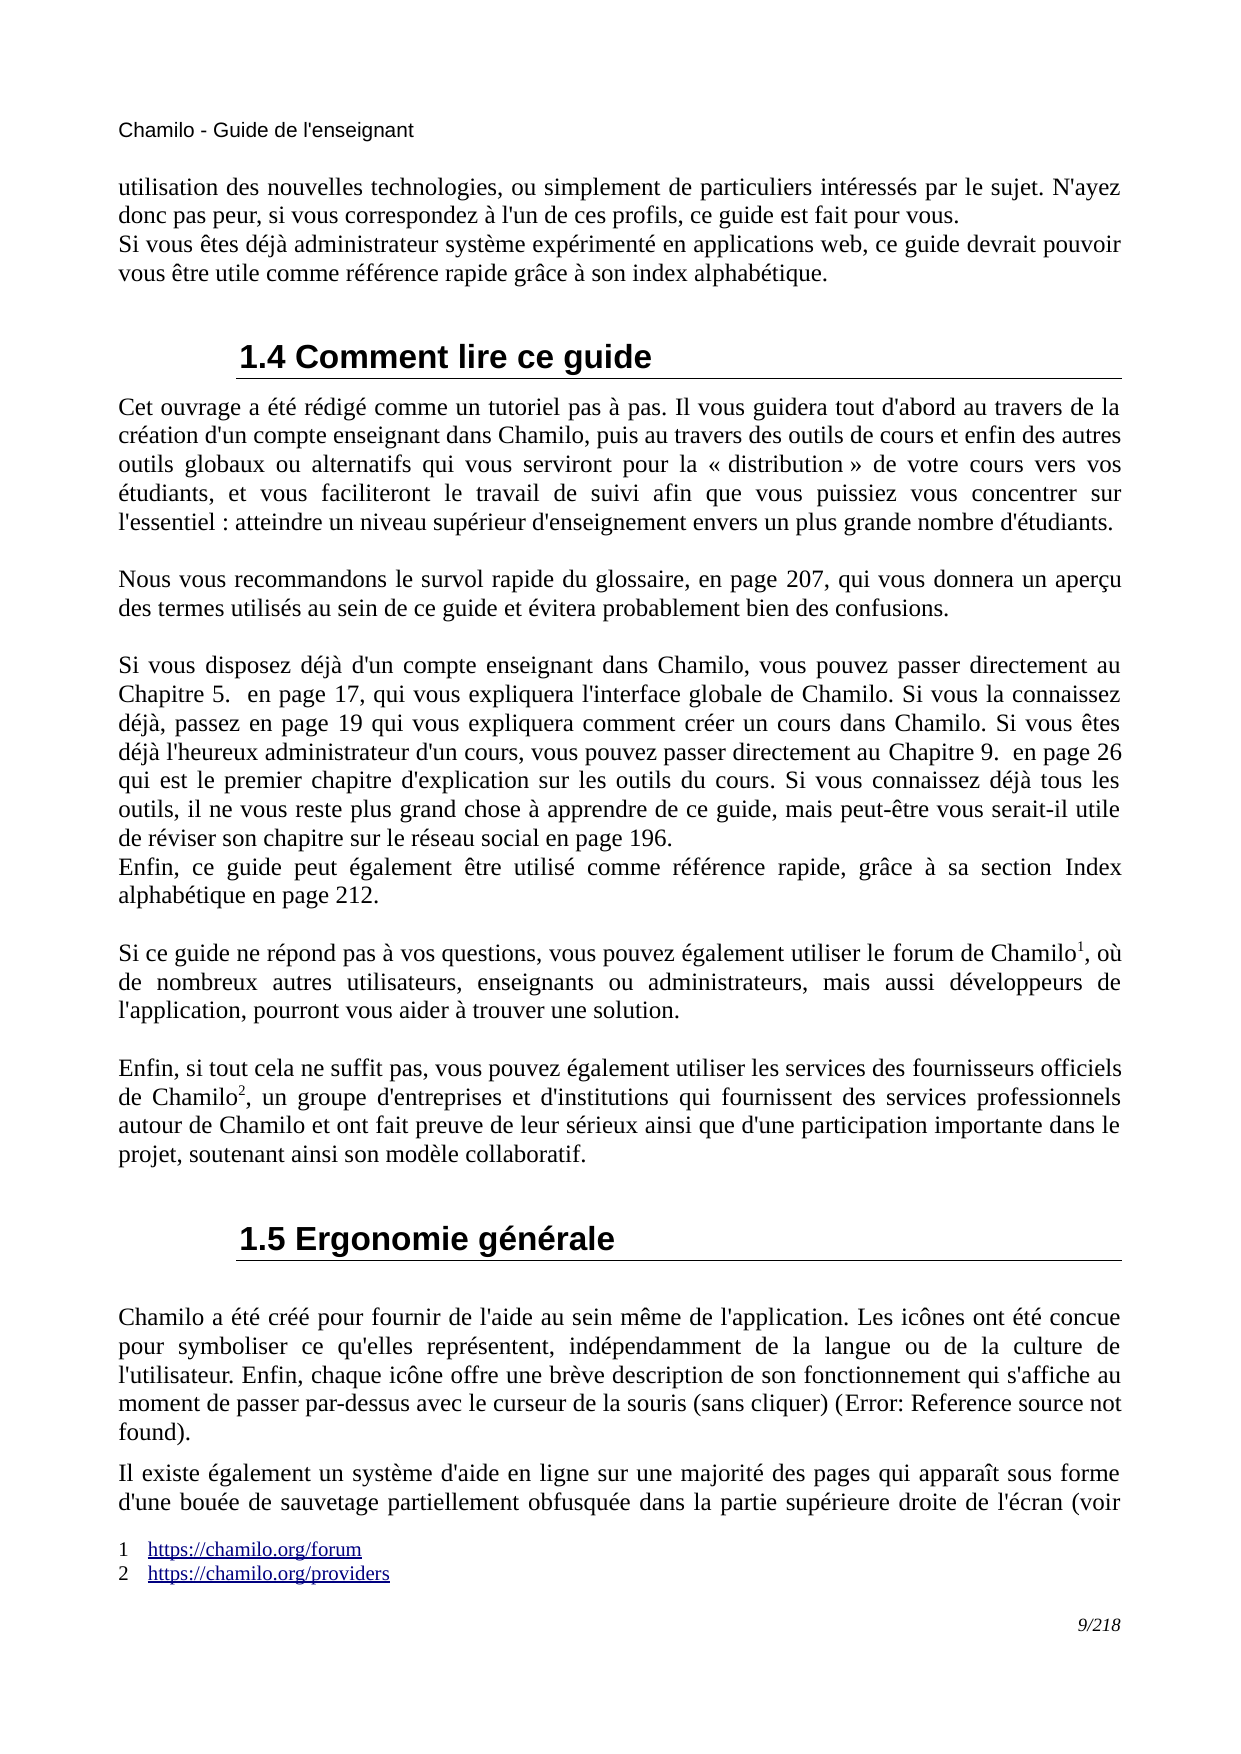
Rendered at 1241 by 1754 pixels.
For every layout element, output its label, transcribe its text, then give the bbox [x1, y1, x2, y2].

text Enfin, ce guide peut également être utilisé comme référence rapide, grâce à sa section Index alphabétique en page 213. [118, 852, 1122, 909]
subtitle Comment lire ce guide [236, 334, 1122, 378]
text Chamilo a été créé pour fournir de l'aide au sein même de l'application. Les icônes ont été concue pour symboliser ce qu'elles représentent, indépendamment de la langue ou de la culture de l'utilisateur. Enfin, chaque icône offre une brève description de son fonctionnement qui s'affiche au moment de passer par-dessus avec le curseur de la souris (sans cliquer) (Erreur : source de la référence non trouvée). [118, 1302, 1122, 1446]
text Il existe également un système d'aide en ligne sur une majorité des pages qui apparaît sous forme d'une bouée de sauvetage partiellement obfusquée dans la partie supérieure droite de l'écran (voir [118, 1458, 1122, 1516]
text Si ce guide ne répond pas à vos questions, vous pouvez également utiliser le forum de Chamilo, où de nombreux autres utilisateurs, enseignants ou administrateurs, mais aussi développeurs de l'application, pourront vous aider à trouver une solution. [118, 938, 1122, 1024]
text Si vous êtes déjà administrateur système expérimenté en applications web, ce guide devrait pouvoir vous être utile comme référence rapide grâce à son index alphabétique. [118, 229, 1122, 287]
text utilisation des nouvelles technologies, ou simplement de particuliers intéressés par le sujet. N'ayez donc pas peur, si vous correspondez à l'un de ces profils, ce guide est fait pour vous. [118, 172, 1122, 229]
text https://chamilo.org/forum [118, 1537, 1122, 1561]
text Si vous disposez déjà d'un compte enseignant dans Chamilo, vous pouvez passer directement au Chapitre 5. en page 17, qui vous expliquera l'interface globale de Chamilo. Si vous la connaissez déjà, passez en page 19 qui vous expliquera comment créer un cours dans Chamilo. Si vous êtes déjà l'heureux administrateur d'un cours, vous pouvez passer directement au Chapitre 9. en page 26 qui est le premier chapitre d'explication sur les outils du cours. Si vous connaissez déjà tous les outils, il ne vous reste plus grand chose à apprendre de ce guide, mais peut-être vous serait-il utile de réviser son chapitre sur le réseau social en page 197. [118, 651, 1122, 852]
text Cet ouvrage a été rédigé comme un tutoriel pas à pas. Il vous guidera tout d'abord au travers de la création d'un compte enseignant dans Chamilo, puis au travers des outils de cours et enfin des autres outils globaux ou alternatifs qui vous serviront pour la « distribution » de votre cours vers vos étudiants, et vous faciliteront le travail de suivi afin que vous puissiez vous concentrer sur l'essentiel : atteindre un niveau supérieur d'enseignement envers un plus grande nombre d'étudiants. [118, 392, 1122, 536]
subtitle Ergonomie générale [236, 1216, 1122, 1260]
text Nous vous recommandons le survol rapide du glossaire, en page 207, qui vous donnera un aperçu des termes utilisés au sein de ce guide et évitera probablement bien des confusions. [118, 564, 1122, 622]
text https://chamilo.org/providers [118, 1561, 1122, 1585]
text Enfin, si tout cela ne suffit pas, vous pouvez également utiliser les services des fournisseurs officiels de Chamilo, un groupe d'entreprises et d'institutions qui fournissent des services professionnels autour de Chamilo et ont fait preuve de leur sérieux ainsi que d'une participation importante dans le projet, soutenant ainsi son modèle collaboratif. [118, 1053, 1122, 1168]
